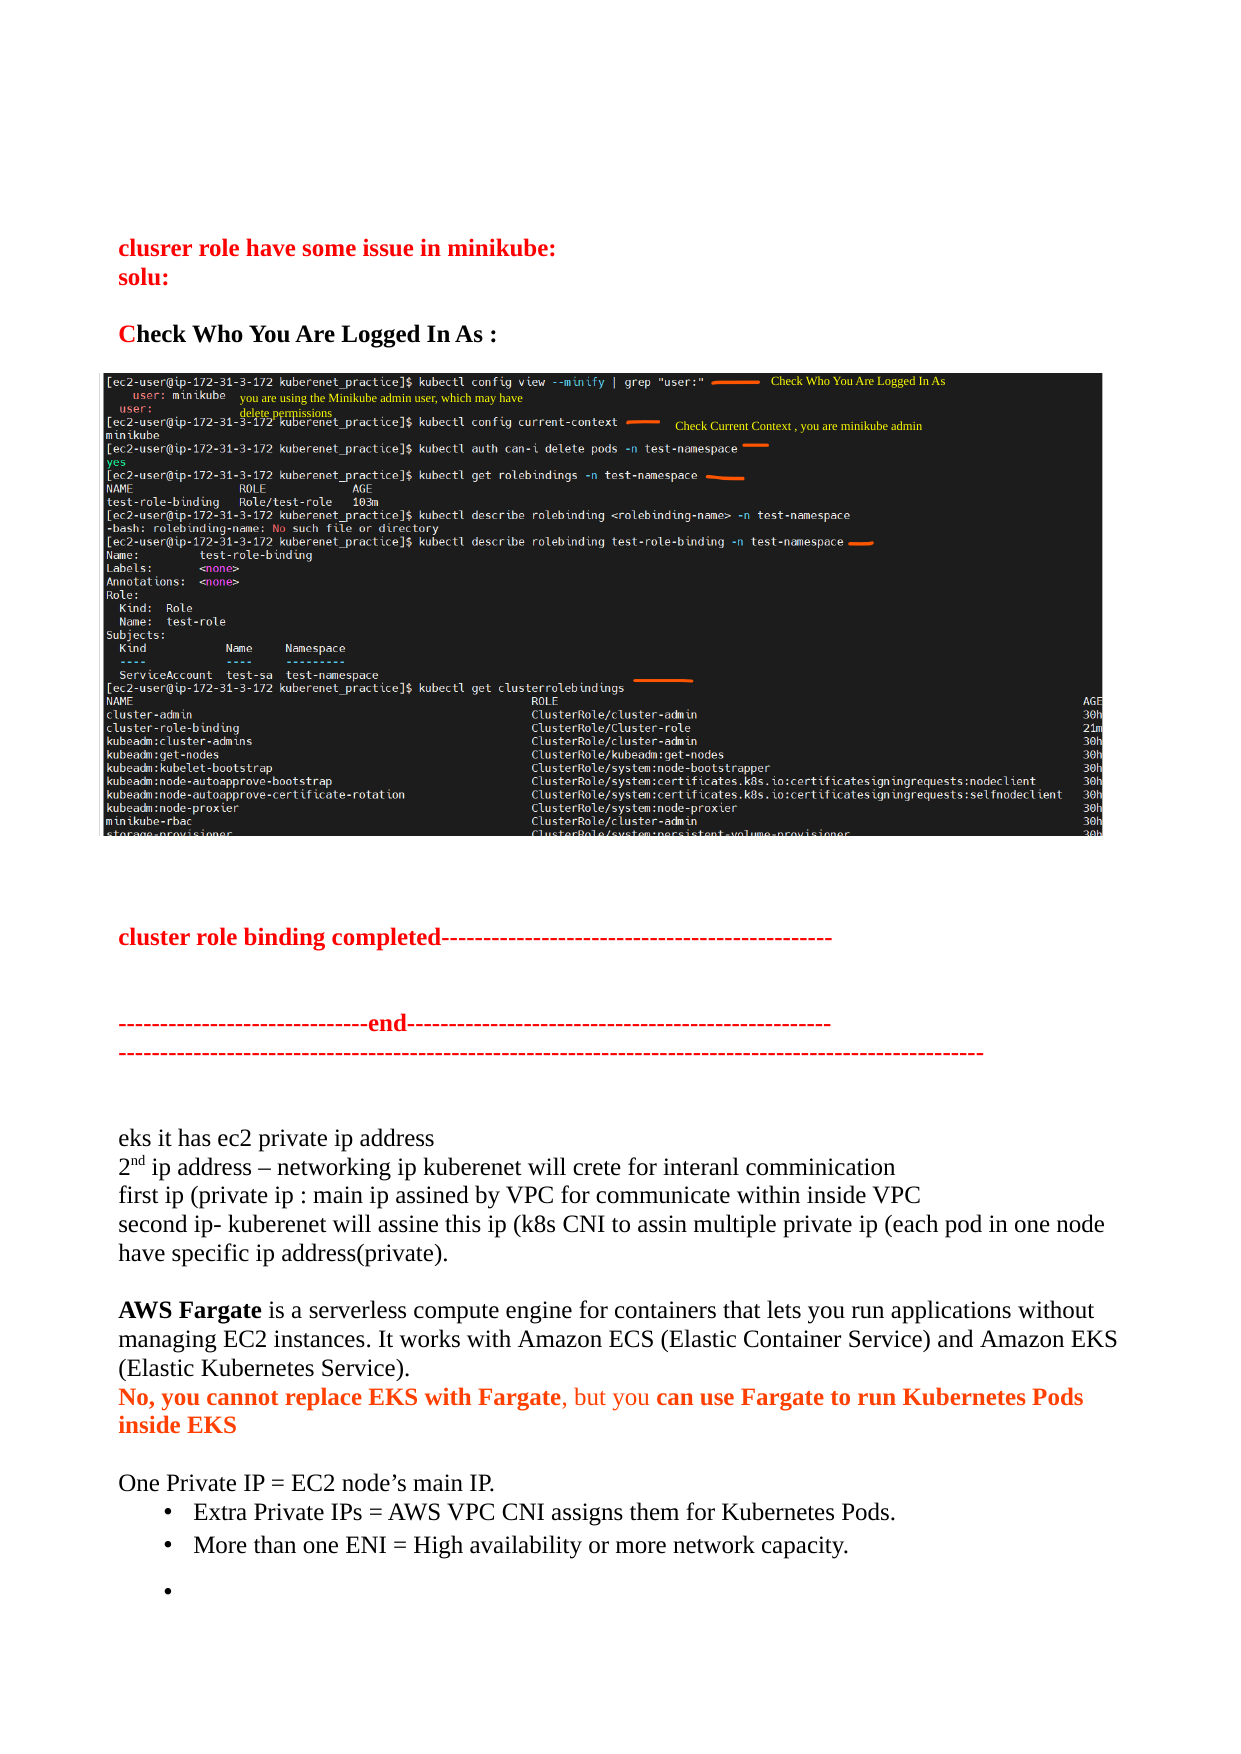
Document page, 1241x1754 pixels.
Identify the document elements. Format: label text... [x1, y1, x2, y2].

picture [98, 373, 1103, 836]
text AWS Fargate is a serverless compute engine for containers that lets you run applications without managing EC2 instances. It works with Amazon ECS (Elastic Container Service) and Amazon EKS (Elastic Kubernetes Service). No, you cannot replace EKS with Fargate, but you can use Fargate to run Kubernetes Pods inside EKS [118, 1267, 1122, 1439]
text clusrer role have some issue in minikube: solu: [118, 233, 1122, 291]
text ------------------------------end--------------------------------------------------- [118, 1008, 1122, 1037]
text cluster role binding completed----------------------------------------------- [118, 922, 1122, 950]
list More than one ENI = High availability or more network capacity. [164, 1530, 1122, 1558]
text -------------------------------------------------------------------------------------------------------- [118, 1037, 1122, 1065]
list Extra Private IPs = AWS VPC CNI assigns them for Kubernetes Pods. [164, 1497, 1122, 1525]
text Check Who You Are Logged In As : [118, 291, 1122, 864]
text eks it has ec2 private ip address 2nd ip address – networking ip kuberenet will crete for interanl comminication first ip (private ip : main ip assined by VPC for communicate within inside VPC second ip- kuberenet will assine this ip (k8s CNI to assin multiple private ip (each pod in one node have specific ip address(private). [118, 1123, 1122, 1267]
text One Private IP = EC2 node’s main IP. [118, 1439, 1122, 1497]
